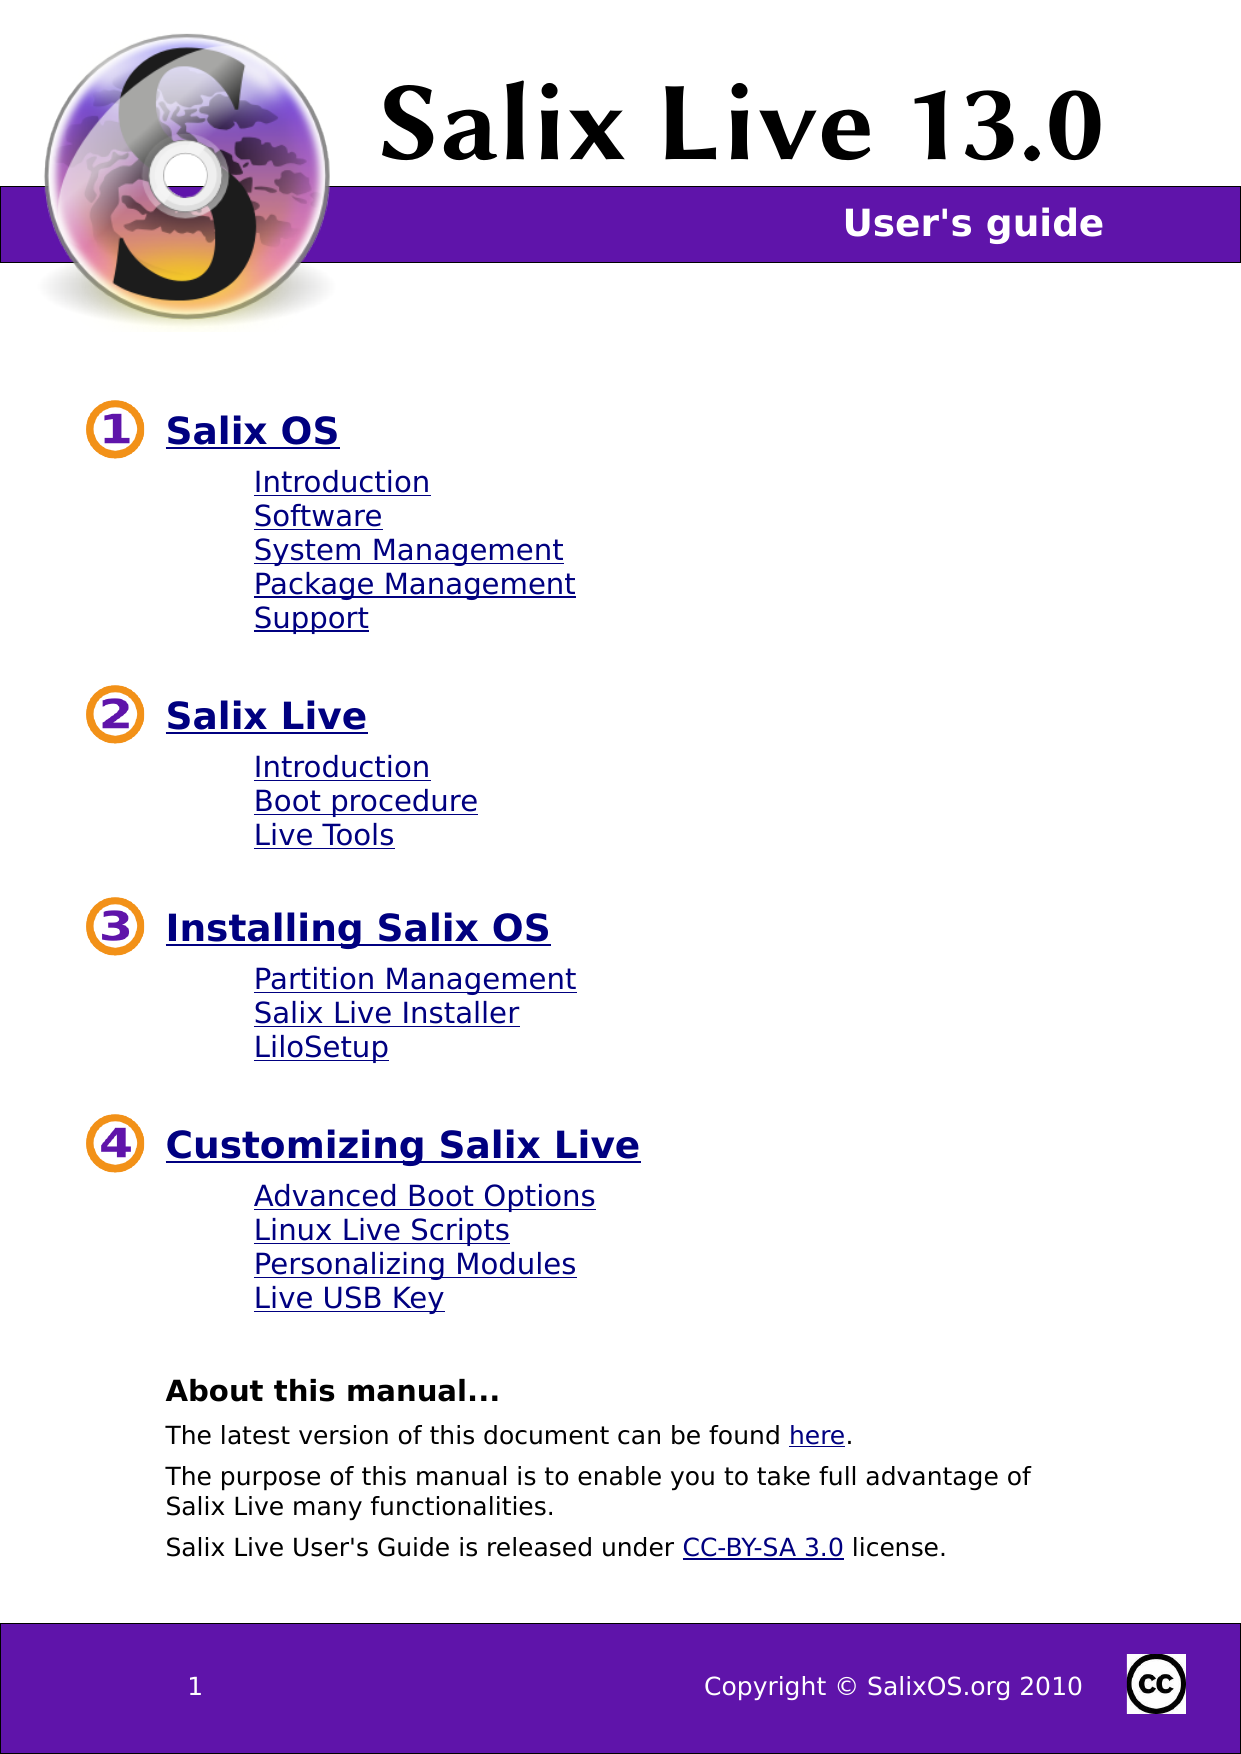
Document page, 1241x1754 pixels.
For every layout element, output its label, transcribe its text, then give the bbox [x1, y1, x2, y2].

text Introduction [254, 751, 1104, 784]
subtitle About this manual... [165, 1374, 1104, 1408]
text Introduction [254, 466, 1104, 499]
picture [85, 896, 145, 956]
picture [85, 684, 145, 744]
text Partition Management [254, 963, 1104, 997]
picture [33, 23, 342, 332]
text Boot procedure [254, 784, 1104, 818]
subtitle Main Index [165, 304, 1104, 343]
text The purpose of this manual is to enable you to take full advantage of Salix Live many functionalities. [165, 1463, 1104, 1521]
subtitle Installing Salix OS [165, 907, 1104, 950]
text Salix Live User's Guide is released under CC-BY-SA 3.0 license. [165, 1533, 1104, 1563]
text Advanced Boot Options [254, 1180, 1104, 1214]
text Live USB Key [254, 1282, 1104, 1316]
text Package Management [254, 567, 1104, 601]
text Live Tools [254, 818, 1104, 852]
text Software [254, 499, 1104, 533]
text LiloSetup [254, 1031, 1104, 1064]
text The latest version of this document can be found here. [165, 1421, 1104, 1450]
text Salix Live Installer [254, 997, 1104, 1031]
picture [85, 399, 145, 459]
subtitle Salix Live [165, 694, 1104, 738]
subtitle Salix OS [165, 409, 1104, 453]
text Personalizing Modules [254, 1248, 1104, 1282]
text Salix Live 13.0 [342, 59, 1104, 186]
picture [85, 1113, 145, 1173]
text System Management [254, 533, 1104, 567]
picture [1126, 1654, 1186, 1714]
subtitle Customizing Salix Live [165, 1123, 1104, 1167]
text Support [254, 601, 1104, 635]
text Linux Live Scripts [254, 1214, 1104, 1248]
